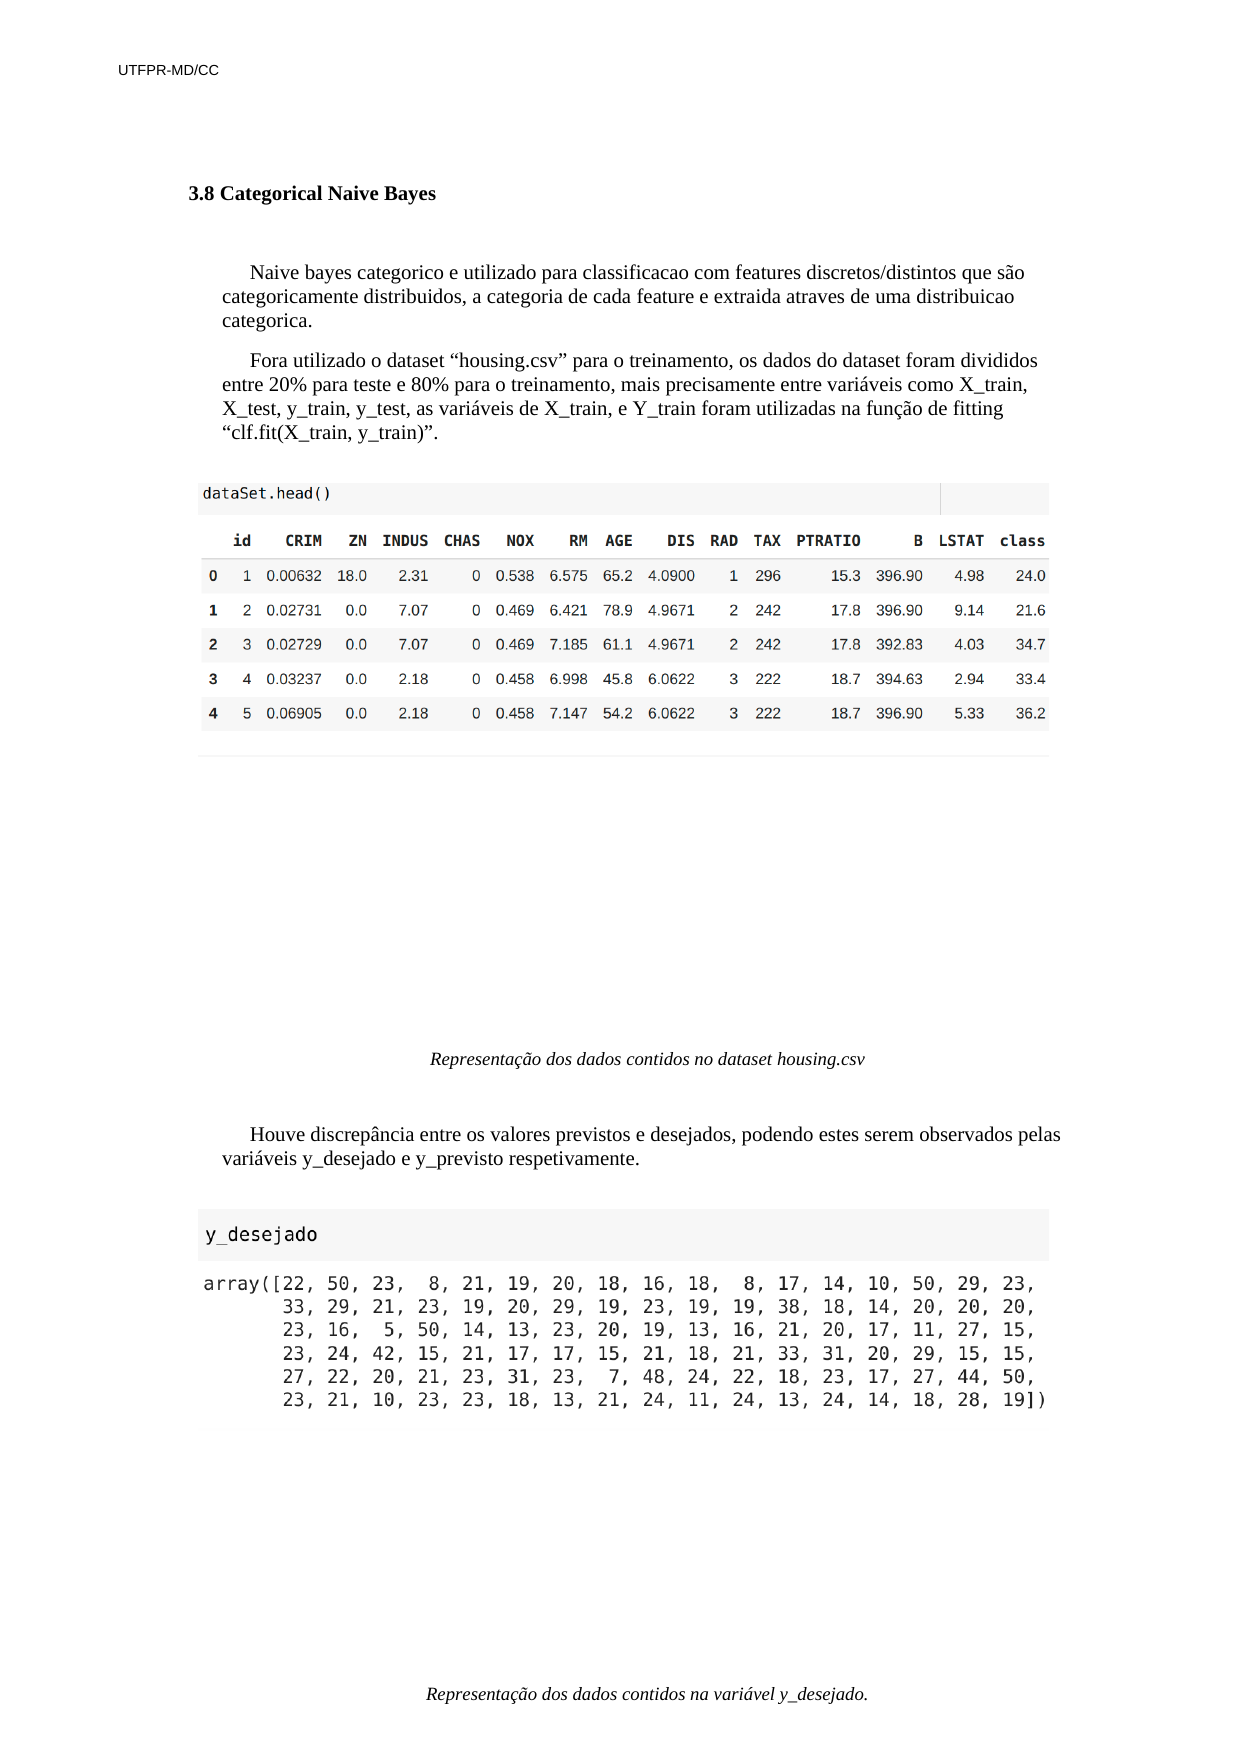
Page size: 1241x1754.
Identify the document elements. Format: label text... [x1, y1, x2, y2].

subtitle Houve discrepância entre os valores previstos e desejados, podendo estes serem observados pelas variáveis y_desejado e y_previsto respetivamente. [222, 1122, 1073, 1170]
picture [198, 483, 1050, 757]
subtitle Naive bayes categorico e utilizado para classificacao com features discretos/distintos que são categoricamente distribuidos, a categoria de cada feature e extraida atraves de uma distribuicao categorica. [222, 260, 1073, 332]
subtitle Representação dos dados contidos na variável y_desejado. [222, 1683, 1073, 1704]
picture [198, 1209, 1050, 1431]
subtitle Representação dos dados contidos no dataset housing.csv [222, 1048, 1073, 1070]
subtitle 3.8 Categorical Naive Bayes [188, 181, 1073, 205]
subtitle Fora utilizado o dataset “housing.csv” para o treinamento, os dados do dataset foram divididos entre 20% para teste e 80% para o treinamento, mais precisamente entre variáveis como X_train, X_test, y_train, y_test, as variáveis de X_train, e Y_train foram utilizadas na função de fitting “clf.fit(X_train, y_train)”. [222, 348, 1073, 444]
